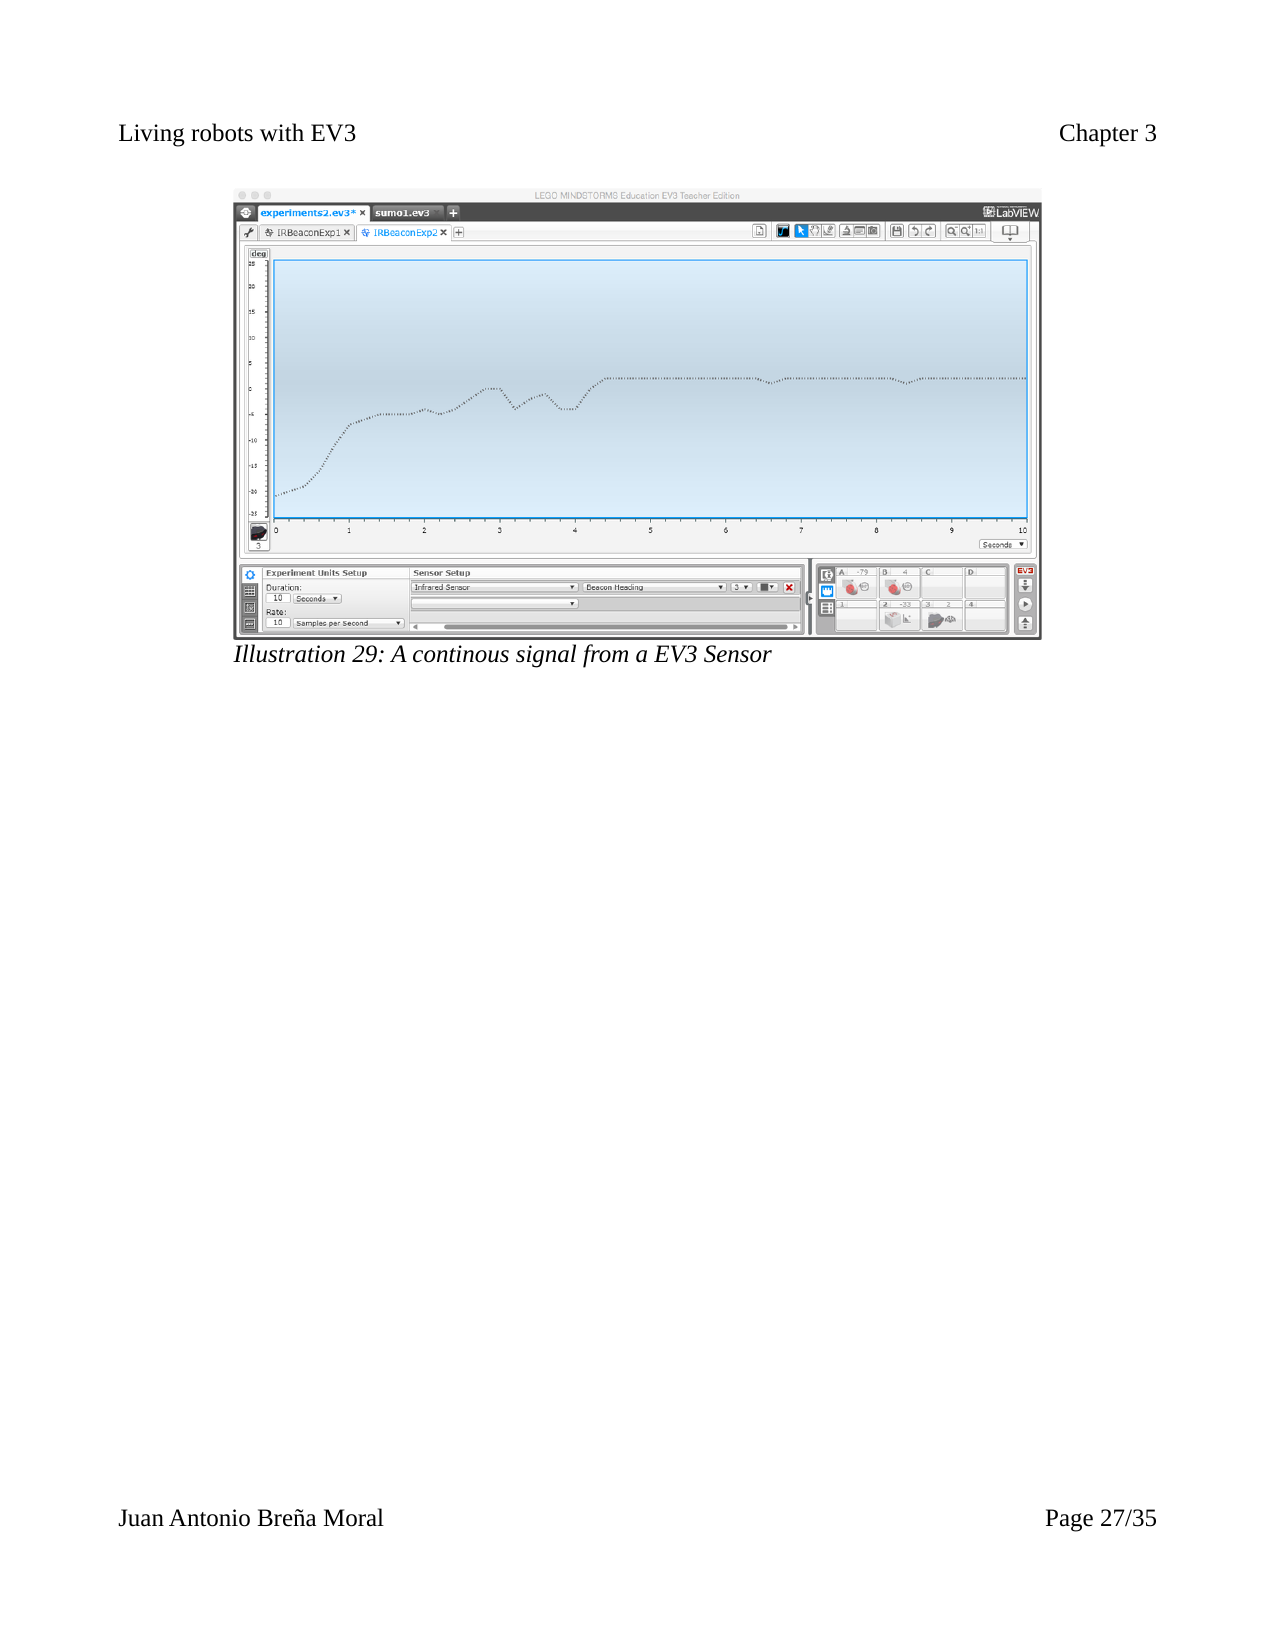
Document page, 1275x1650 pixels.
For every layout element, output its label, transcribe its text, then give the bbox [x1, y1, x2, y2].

picture [233, 188, 1042, 640]
text Illustration 29: A continous signal from a EV3 Sensor [233, 640, 1042, 668]
